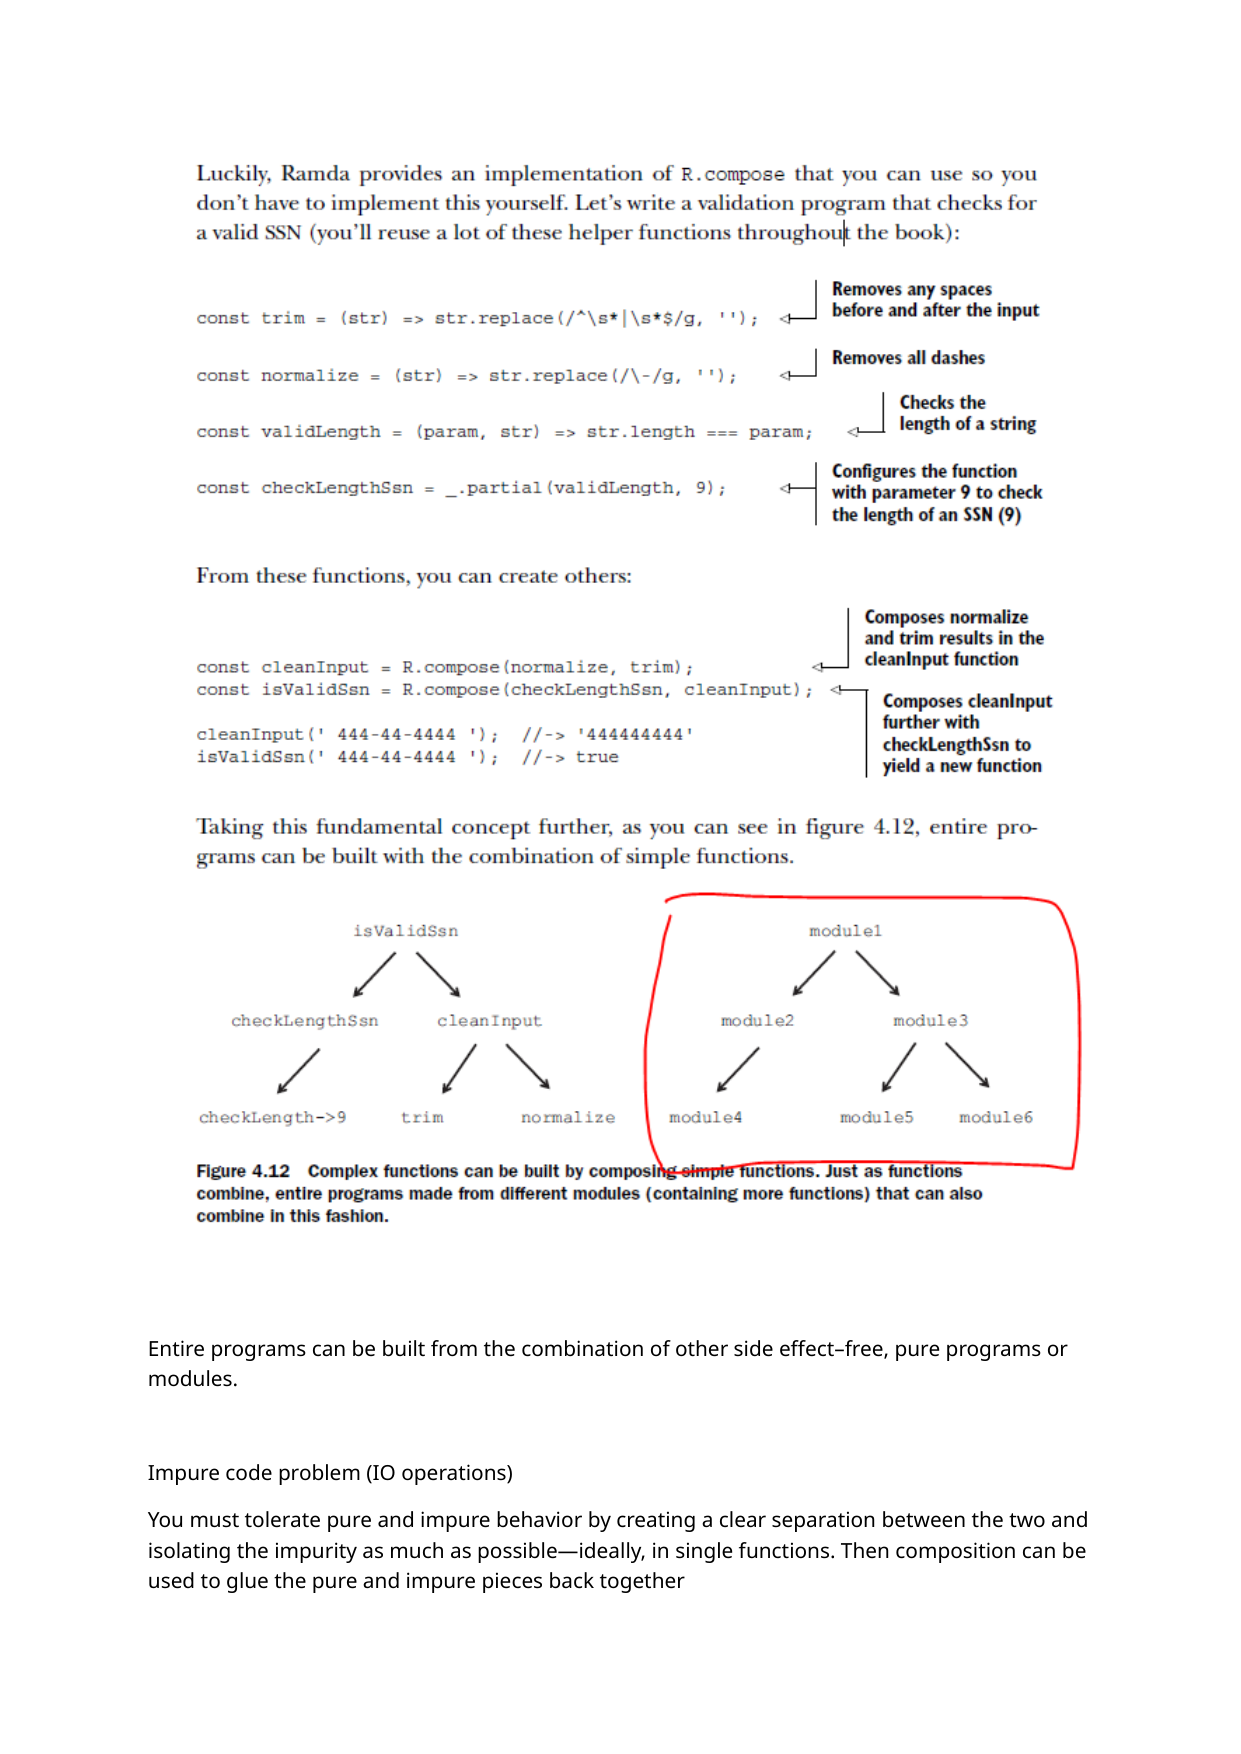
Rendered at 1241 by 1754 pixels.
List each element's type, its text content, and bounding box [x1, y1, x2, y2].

text You must tolerate pure and impure behavior by creating a clear separation between the two and isolating the impurity as much as possible—ideally, in single functions. Then composition can be used to glue the pure and impure pieces back together [148, 1505, 1093, 1594]
text Entire programs can be built from the combination of other side effect–free, pure programs or modules. [148, 1334, 1093, 1392]
text Impure code problem (IO operations) [148, 1458, 1093, 1487]
